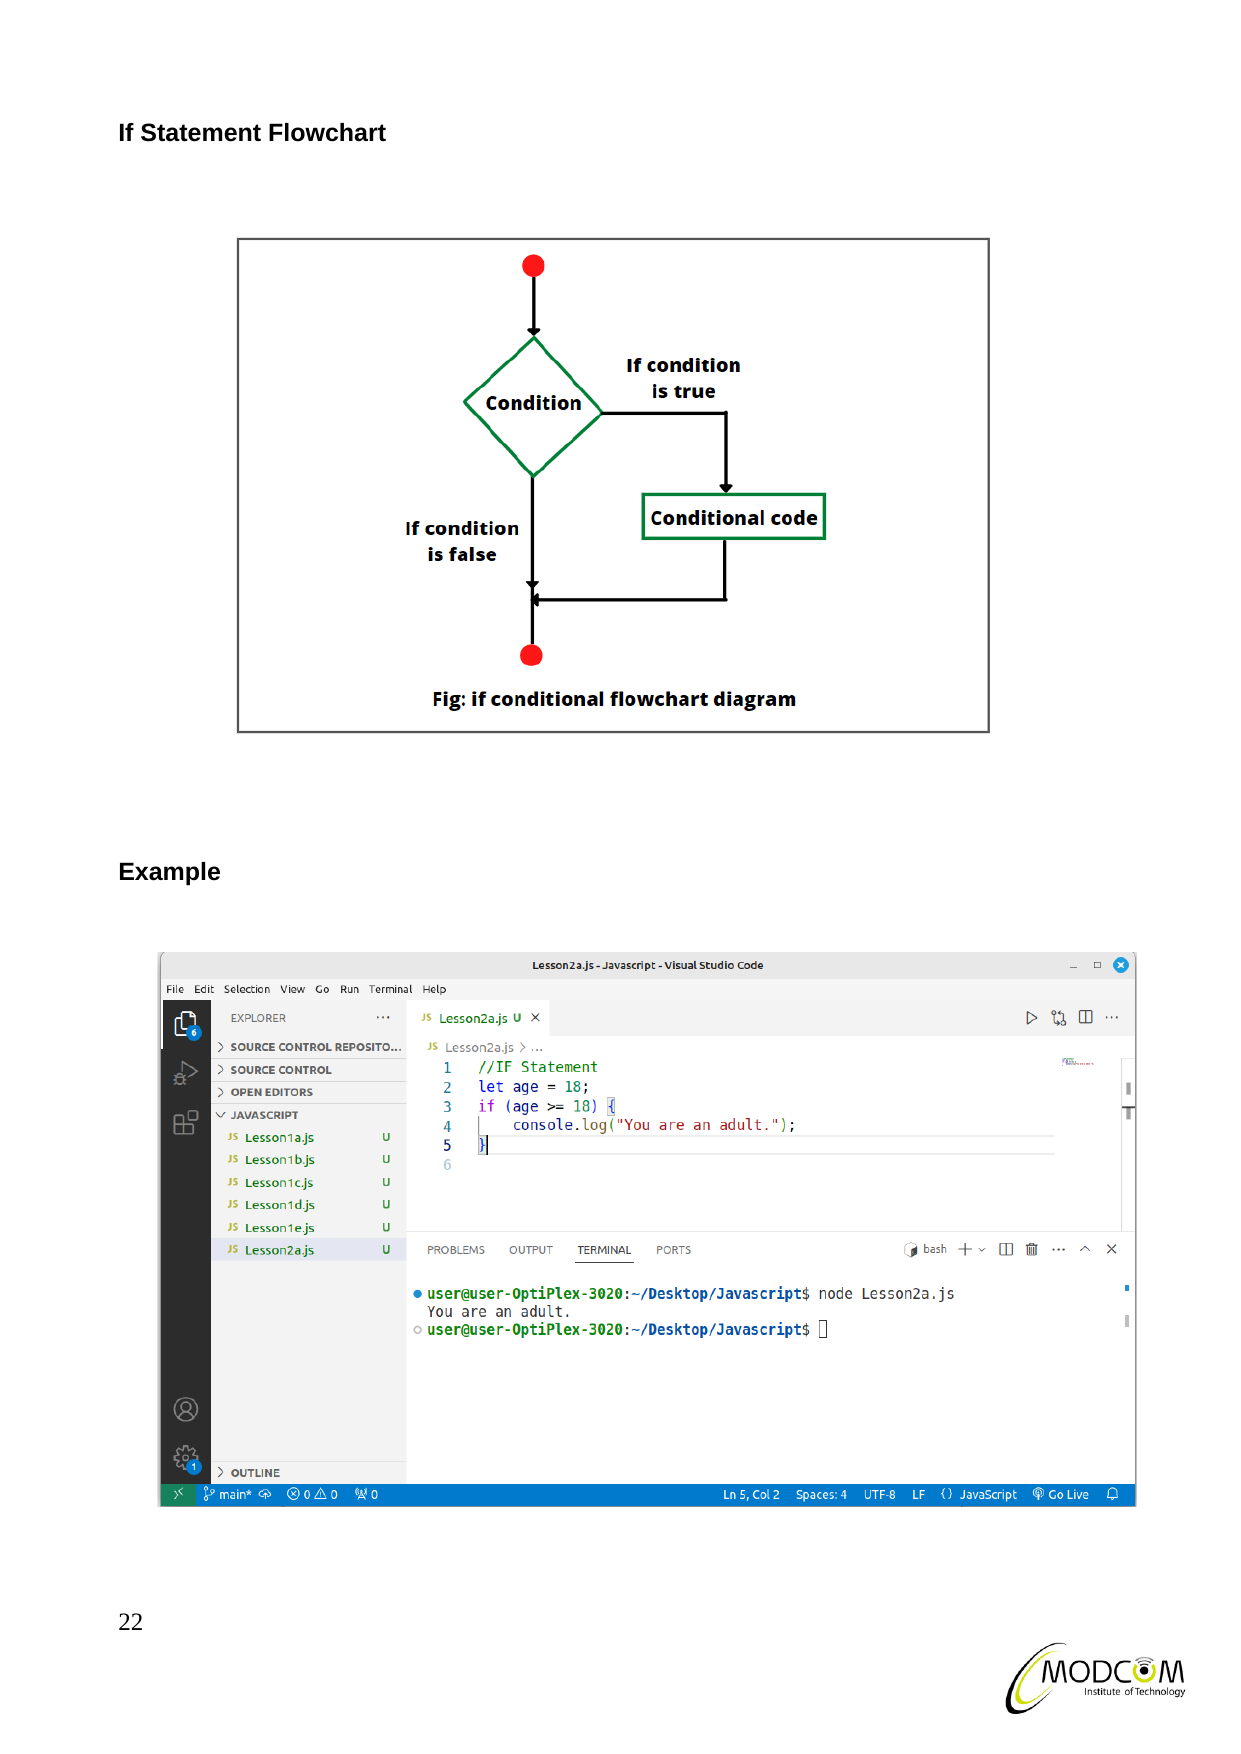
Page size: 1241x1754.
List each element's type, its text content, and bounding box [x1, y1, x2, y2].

picture [997, 1626, 1191, 1718]
text If Statement Flowchart [118, 118, 1122, 147]
subtitle Example [118, 857, 1122, 886]
picture [157, 952, 1137, 1507]
picture [218, 222, 1008, 747]
